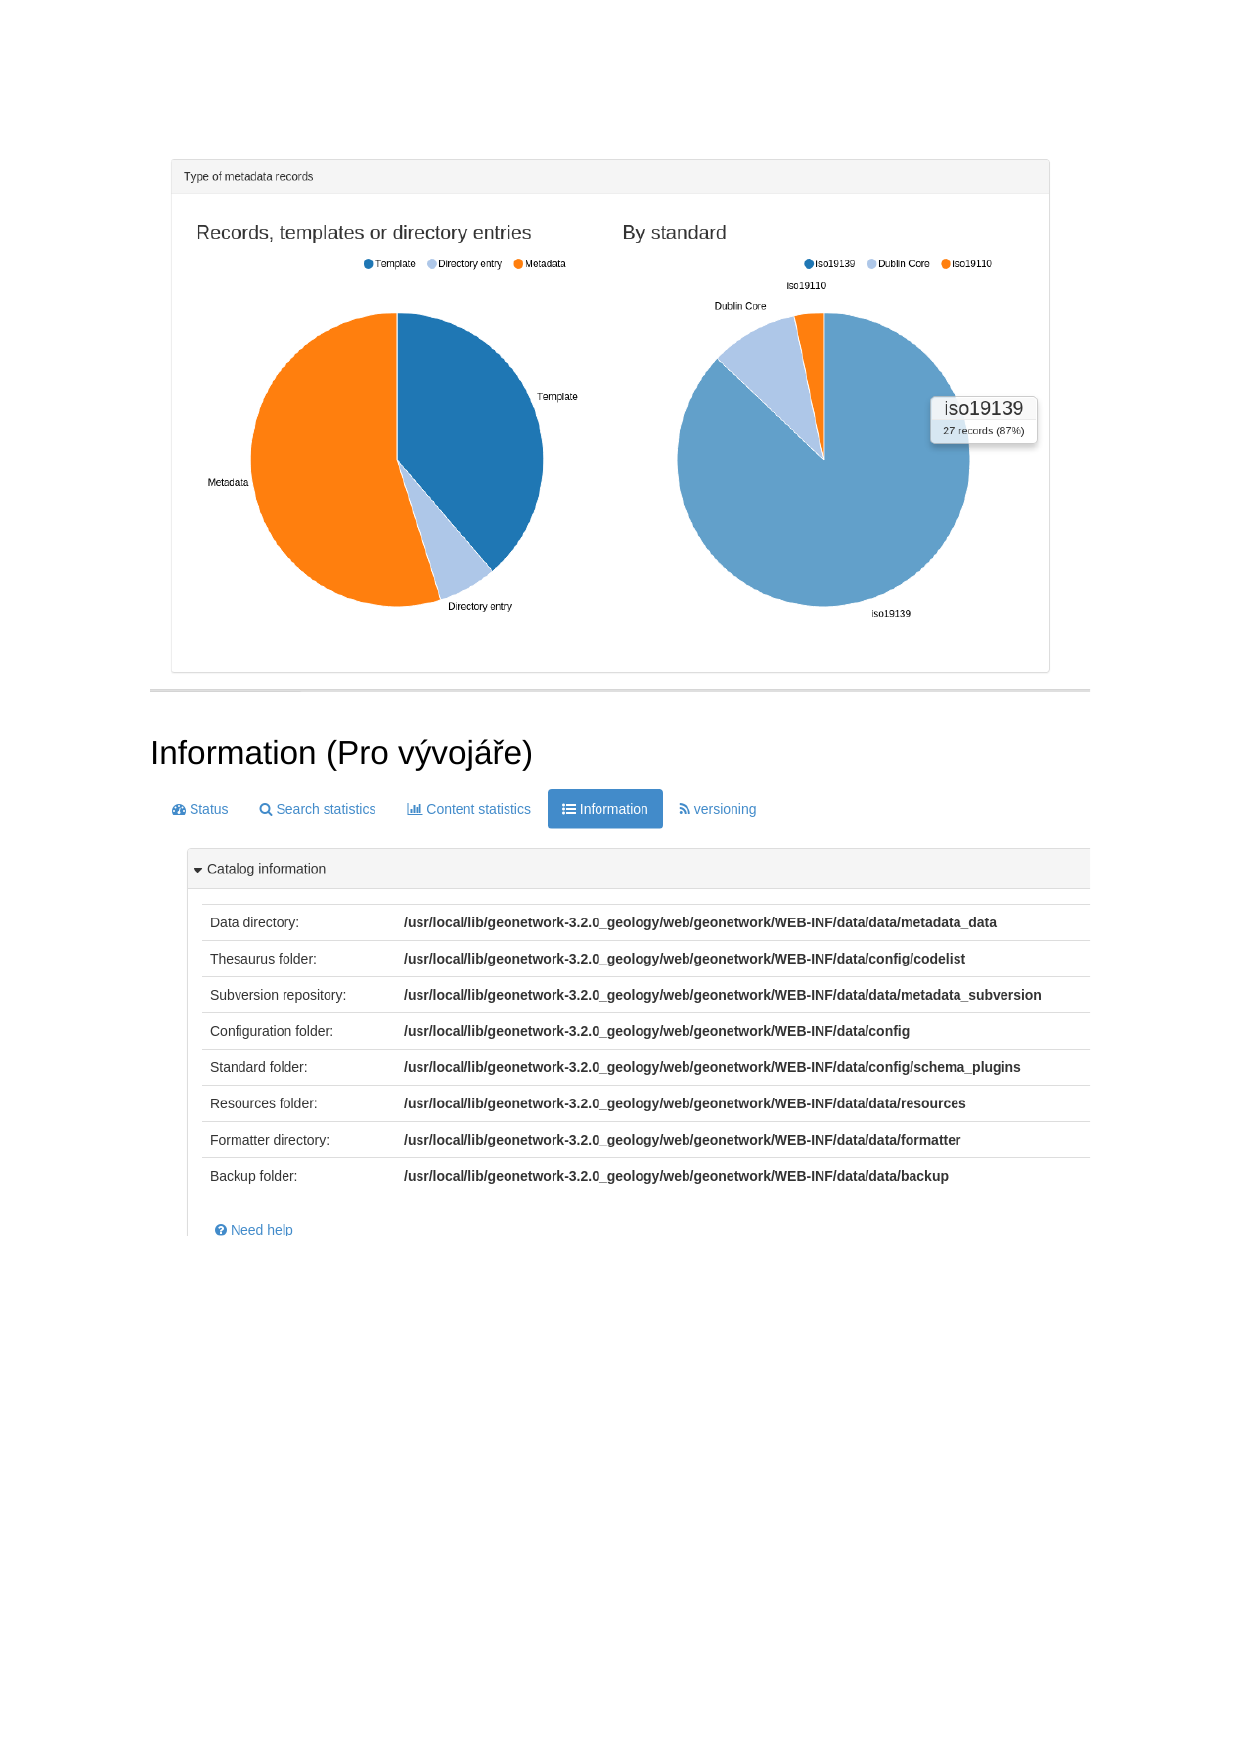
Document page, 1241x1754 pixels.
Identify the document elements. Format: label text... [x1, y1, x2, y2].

picture [150, 150, 1091, 692]
subtitle Information (Pro vývojáře) [150, 733, 1090, 771]
picture [150, 783, 1091, 1236]
